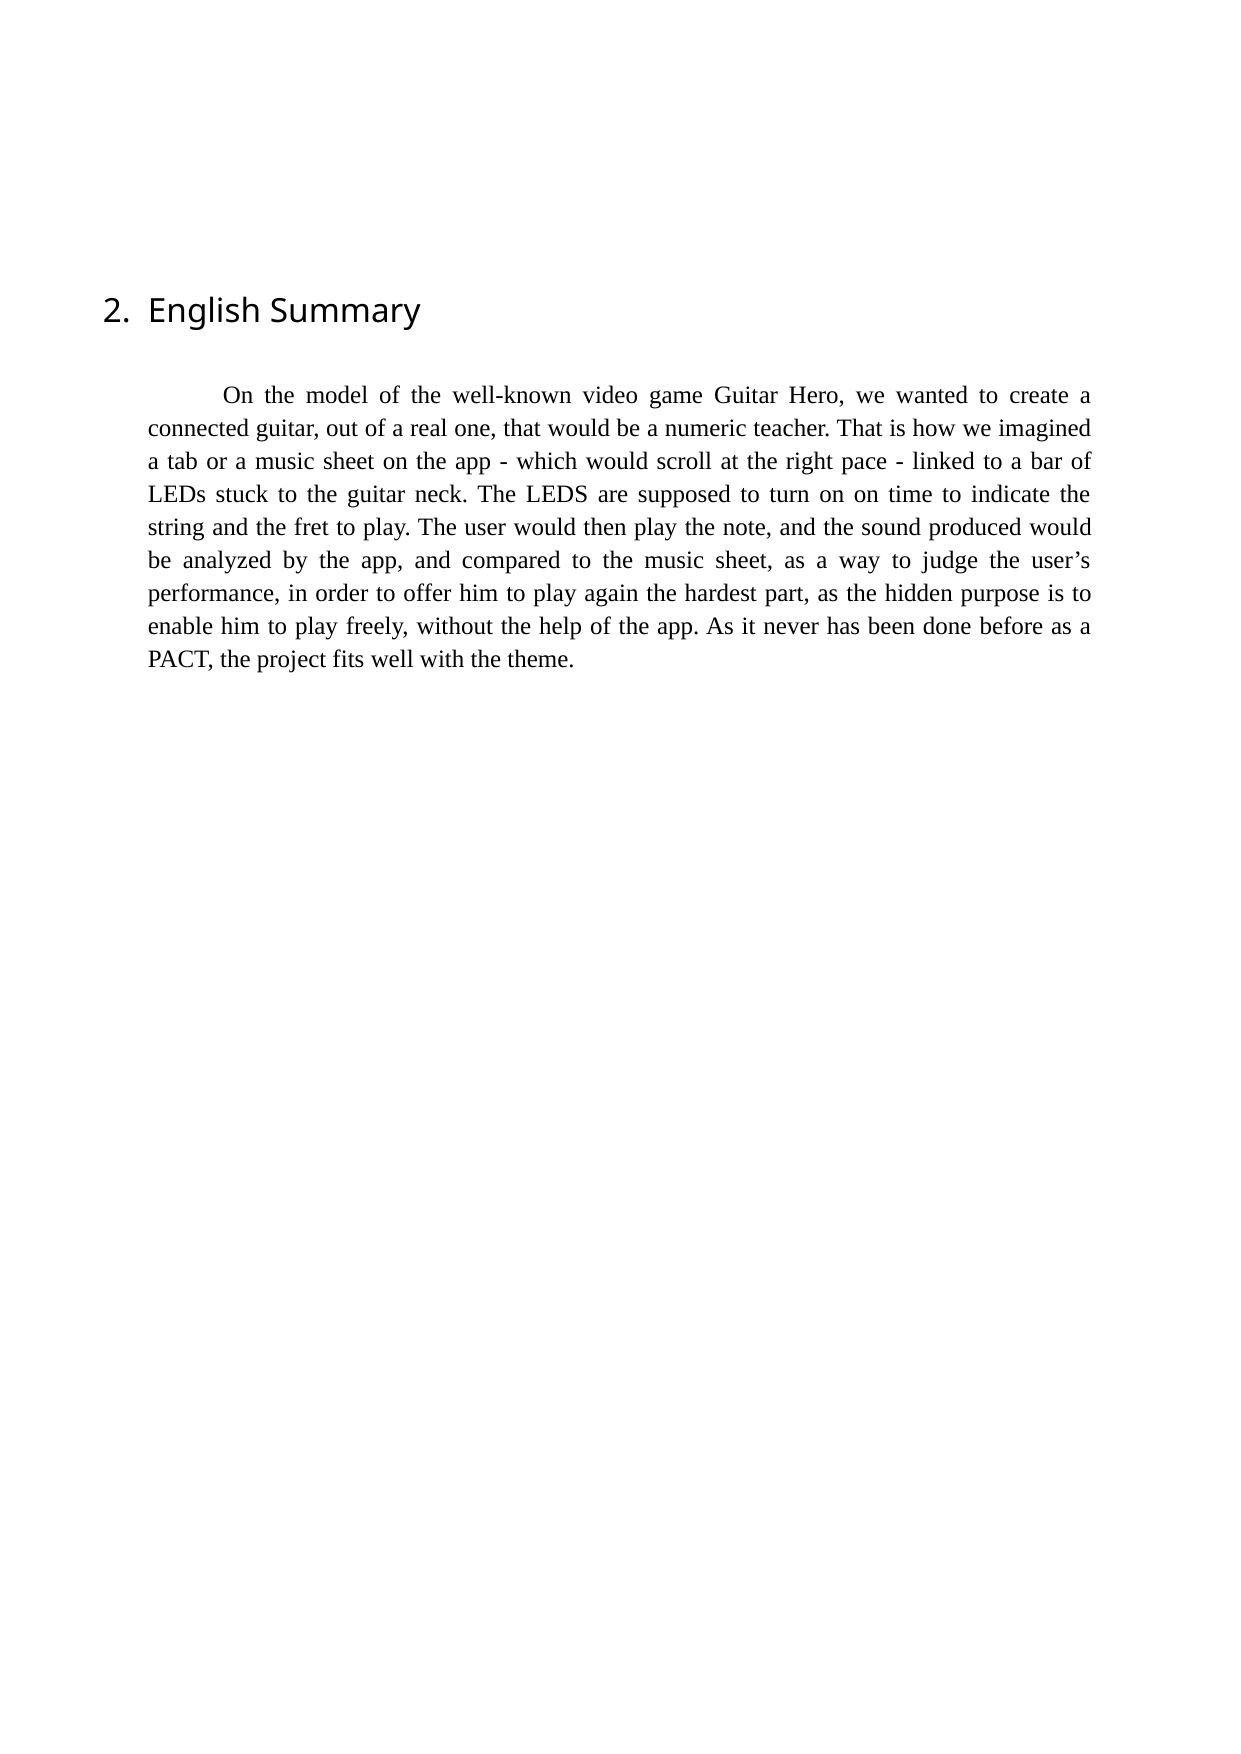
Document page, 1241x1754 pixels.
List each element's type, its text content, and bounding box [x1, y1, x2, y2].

text On the model of the well-known video game Guitar Hero, we wanted to create a connected guitar, out of a real one, that would be a numeric teacher. That is how we imagined a tab or a music sheet on the app - which would scroll at the right pace - linked to a bar of LEDs stuck to the guitar neck. The LEDS are supposed to turn on on time to indicate the string and the fret to play. The user would then play the note, and the sound produced would be analyzed by the app, and compared to the music sheet, as a way to judge the user’s performance, in order to offer him to play again the hardest part, as the hidden purpose is to enable him to play freely, without the help of the app. As it never has been done before as a PACT, the project fits well with the theme. [148, 380, 1093, 673]
subtitle English Summary [103, 286, 1093, 332]
